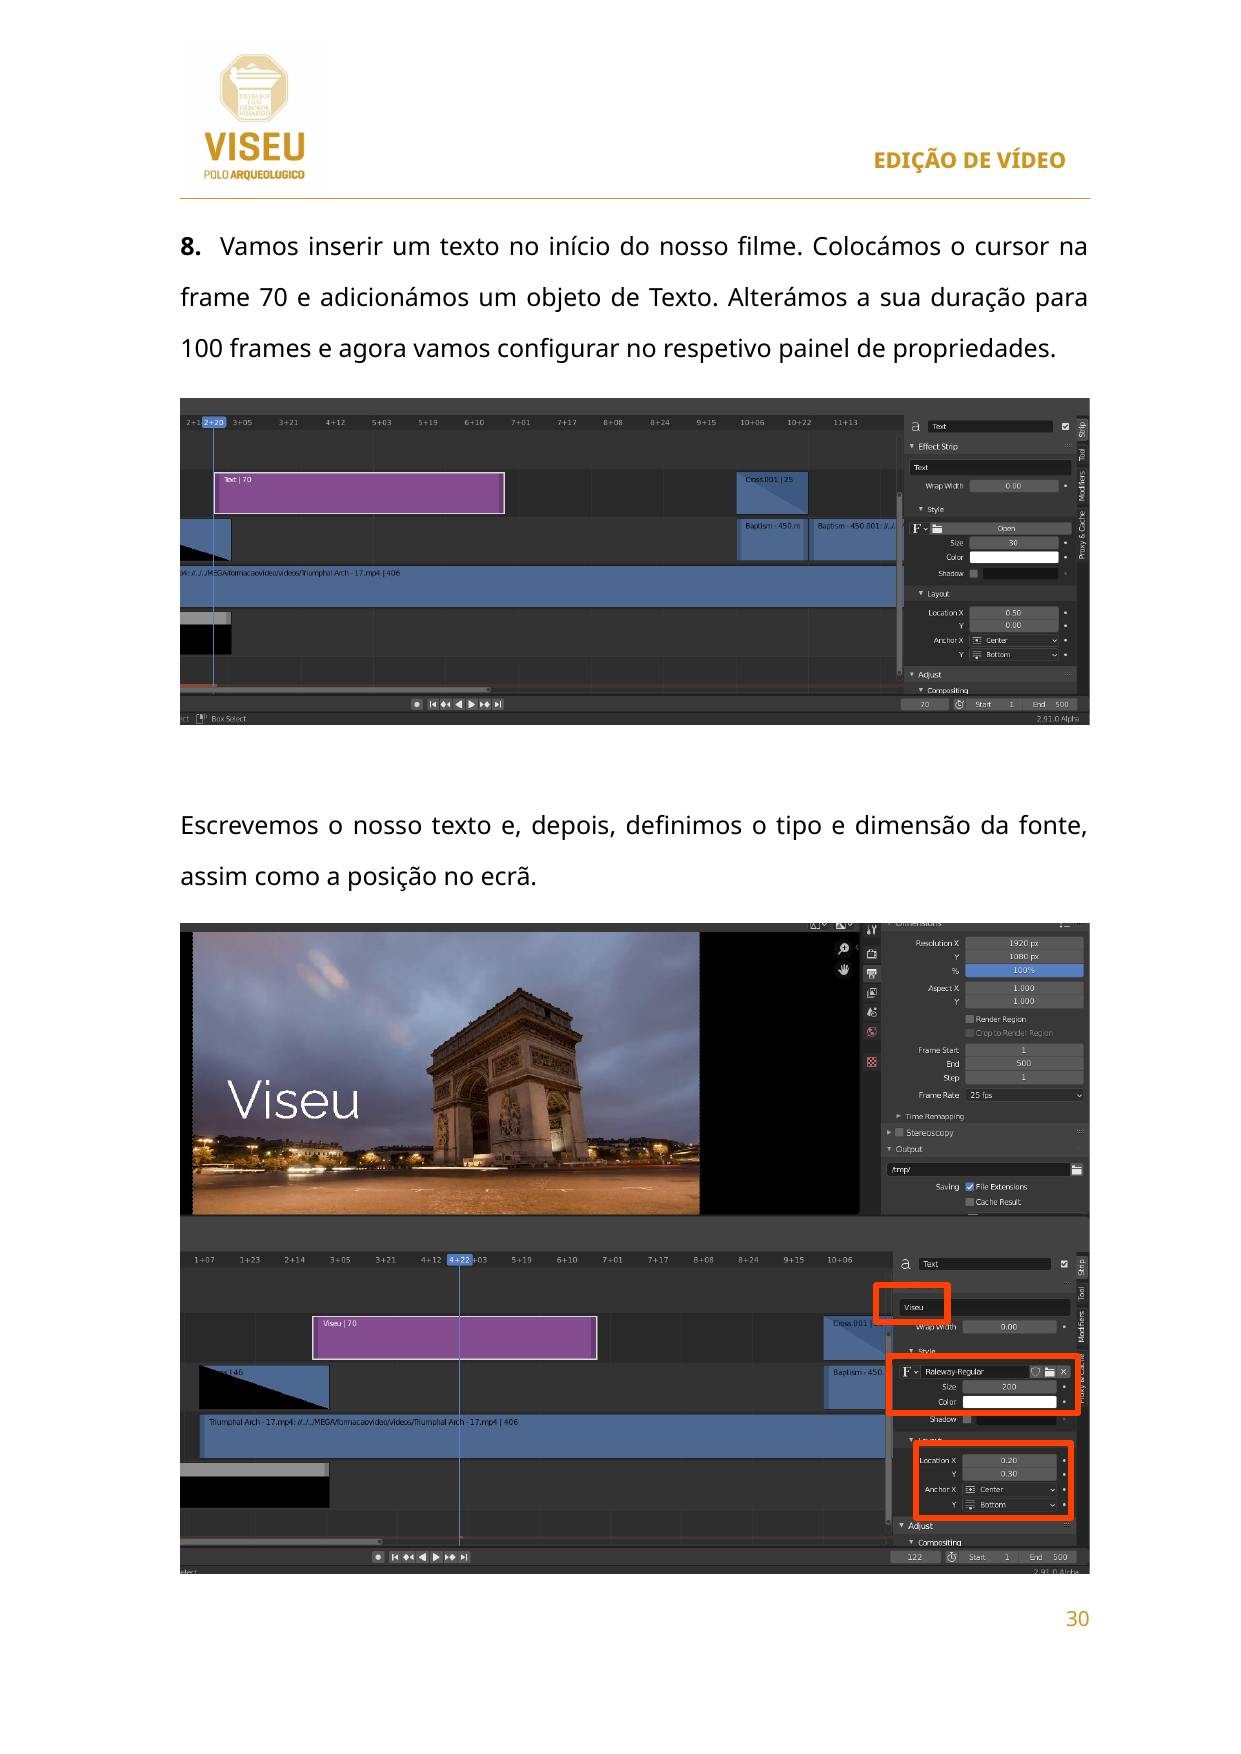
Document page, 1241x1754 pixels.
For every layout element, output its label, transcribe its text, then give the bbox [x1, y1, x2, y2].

text 8. Vamos inserir um texto no início do nosso filme. Colocámos o cursor na frame 70 e adicionámos um objeto de Texto. Alterámos a sua duração para 100 frames e agora vamos configurar no respetivo painel de propriedades. [180, 228, 1090, 364]
picture [180, 398, 1090, 725]
text Escrevemos o nosso texto e, depois, definimos o tipo e dimensão da fonte, assim como a posição no ecrã. [180, 807, 1090, 892]
picture [180, 923, 1090, 1574]
